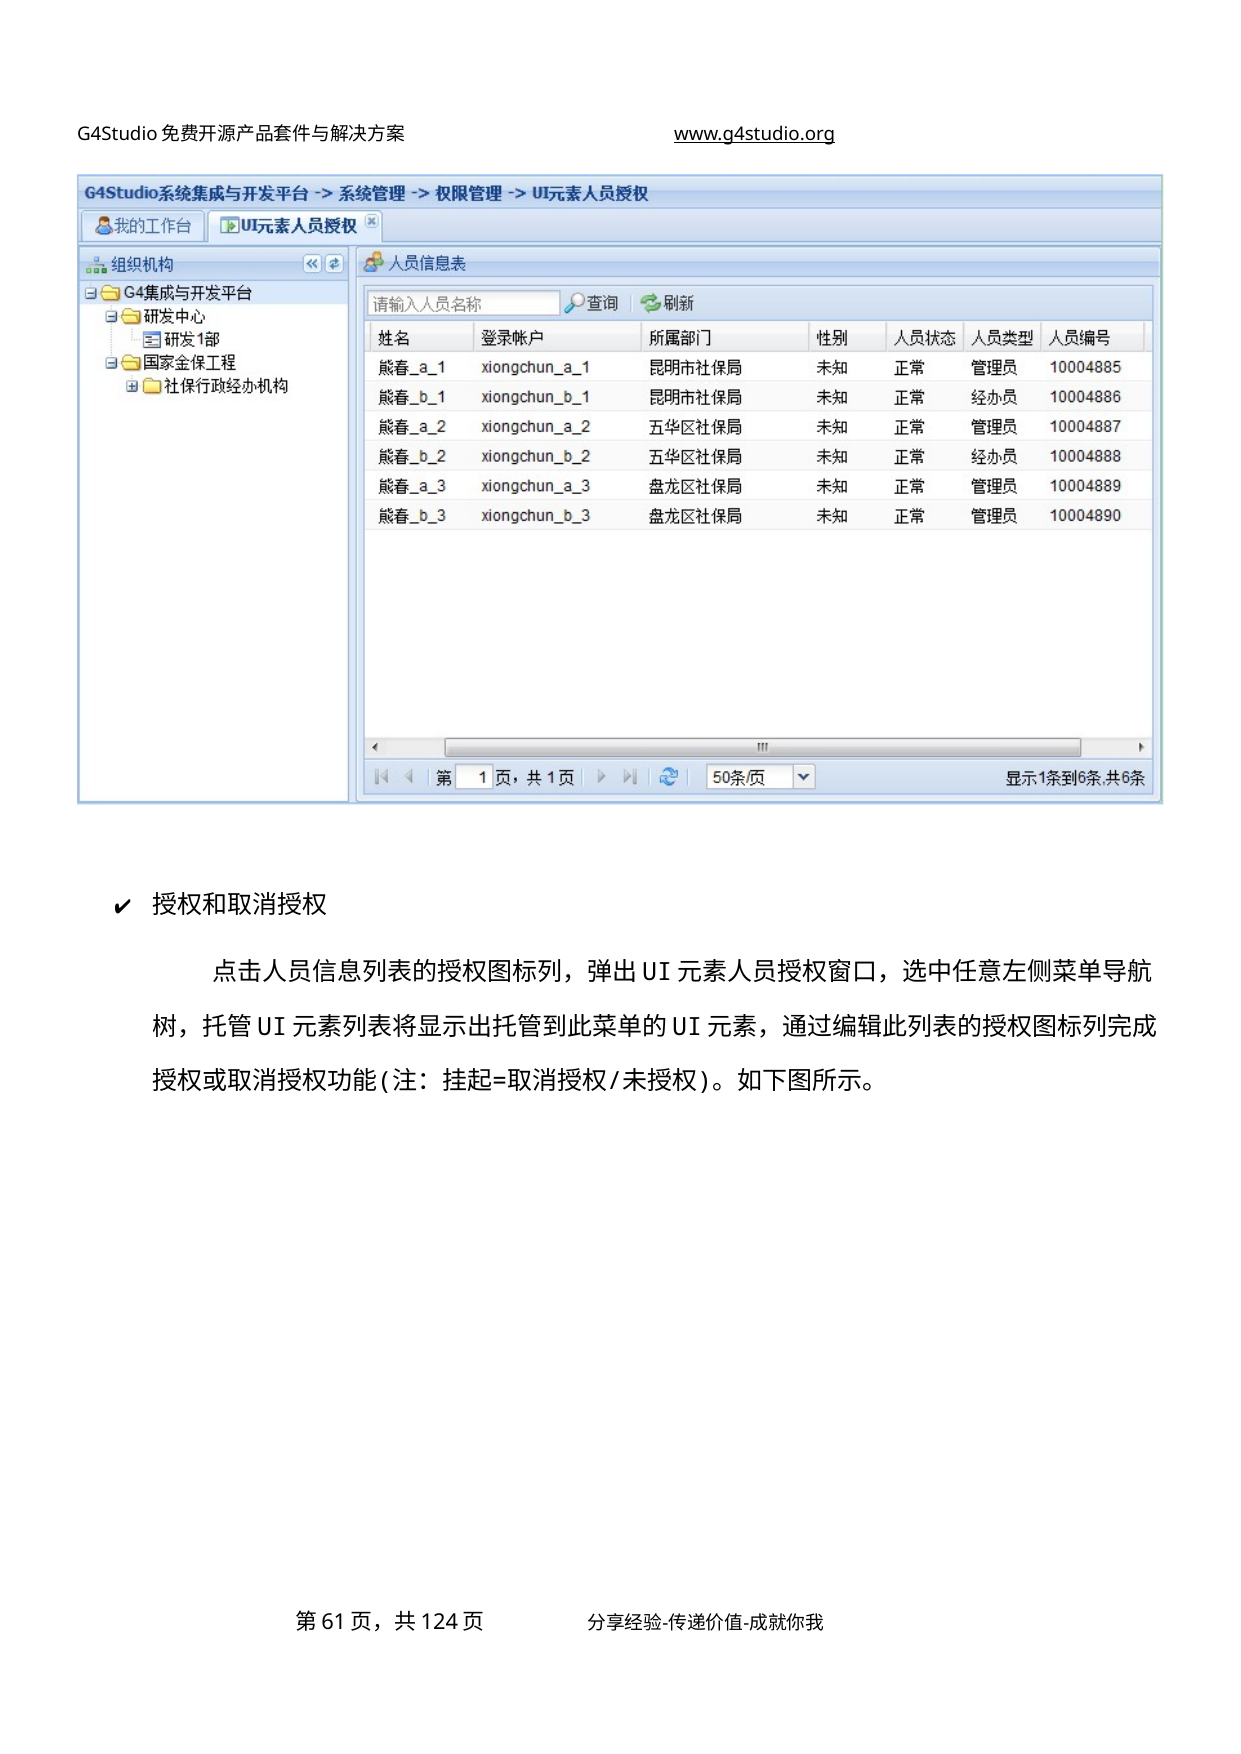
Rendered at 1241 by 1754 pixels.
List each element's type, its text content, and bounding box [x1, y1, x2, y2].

picture [76, 174, 1164, 805]
list 点击人员信息列表的授权图标列，弹出UI元素人员授权窗口，选中任意左侧菜单导航树，托管UI元素列表将显示出托管到此菜单的UI元素，通过编辑此列表的授权图标列完成授权或取消授权功能(注：挂起=取消授权/未授权)。如下图所示。 [114, 952, 1163, 1097]
list 授权和取消授权 [114, 885, 1163, 921]
